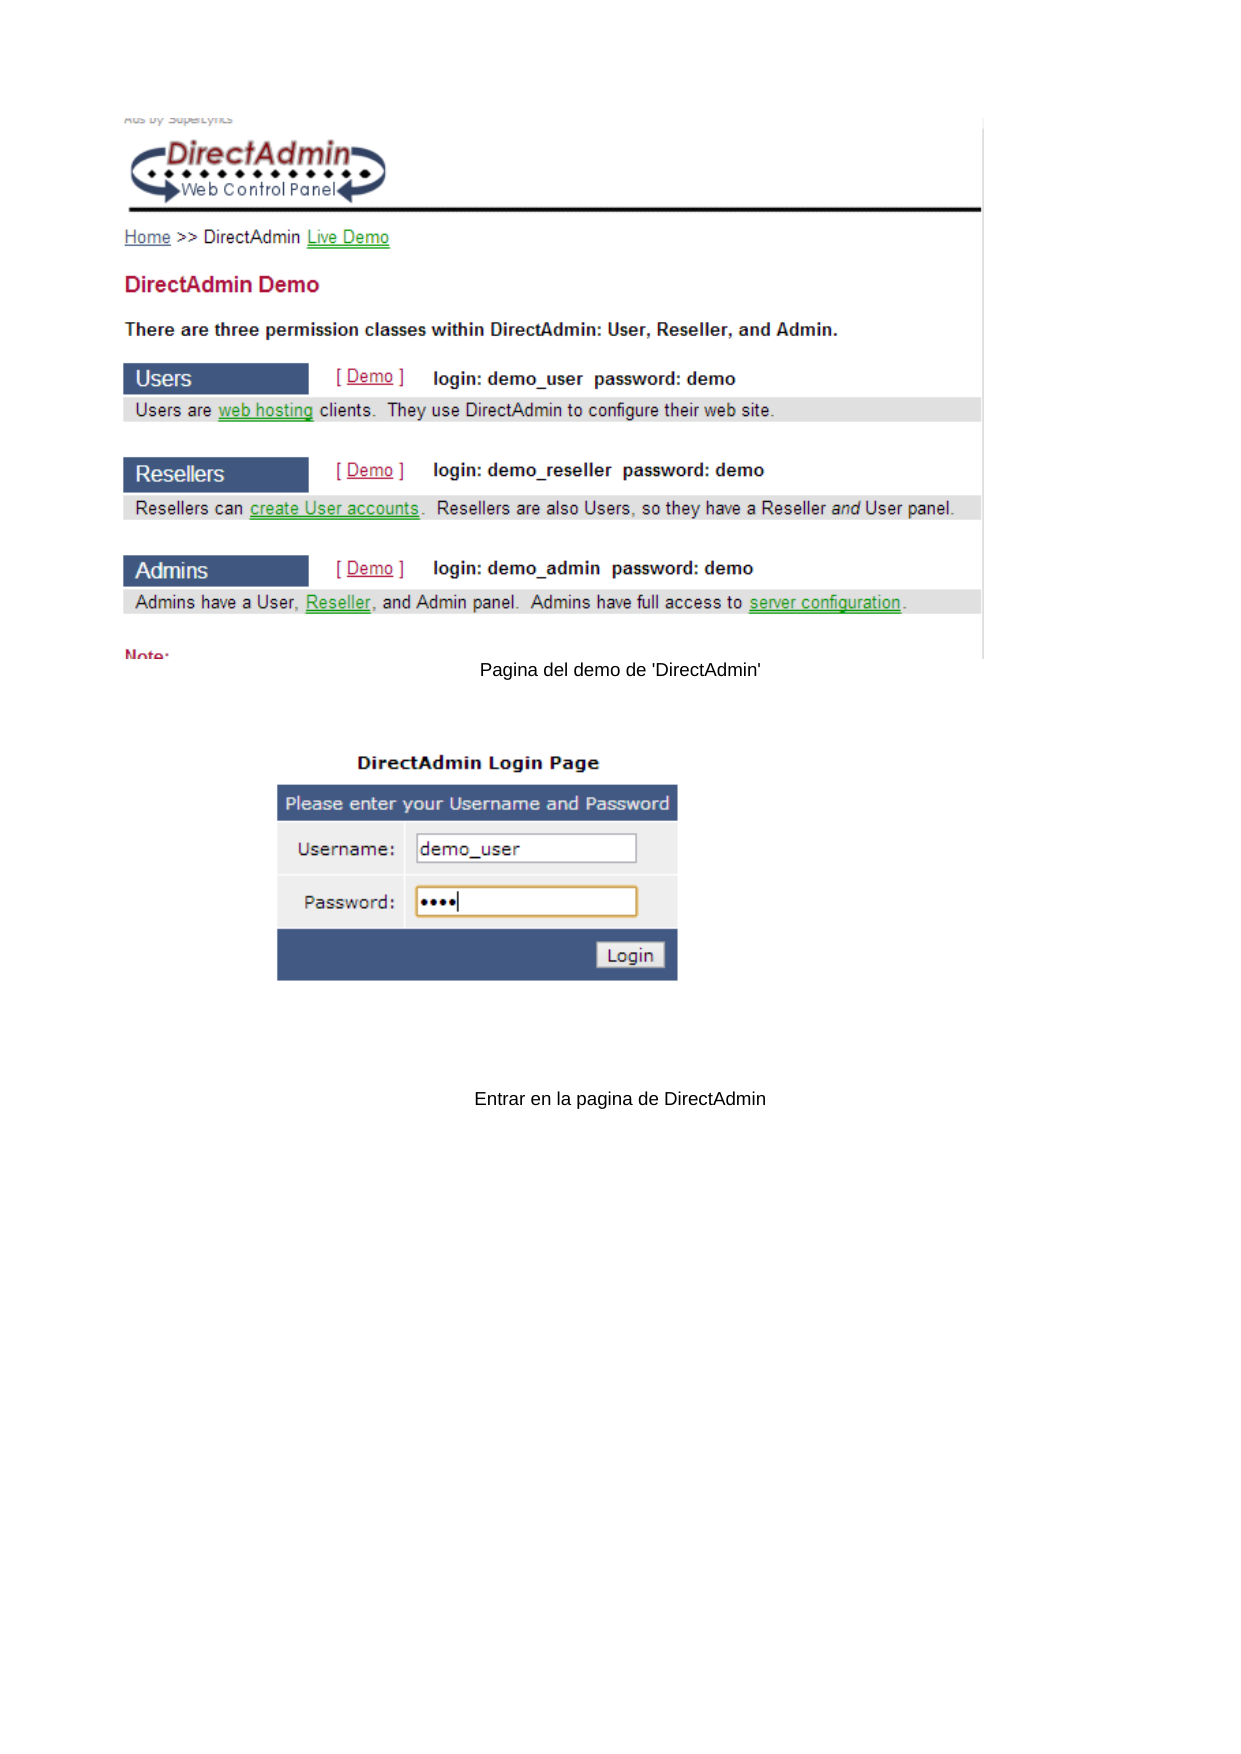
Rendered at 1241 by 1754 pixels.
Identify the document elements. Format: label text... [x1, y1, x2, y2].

text Pagina del demo de 'DirectAdmin' [118, 659, 1122, 680]
text Entrar en la pagina de DirectAdmin [118, 1088, 1122, 1110]
